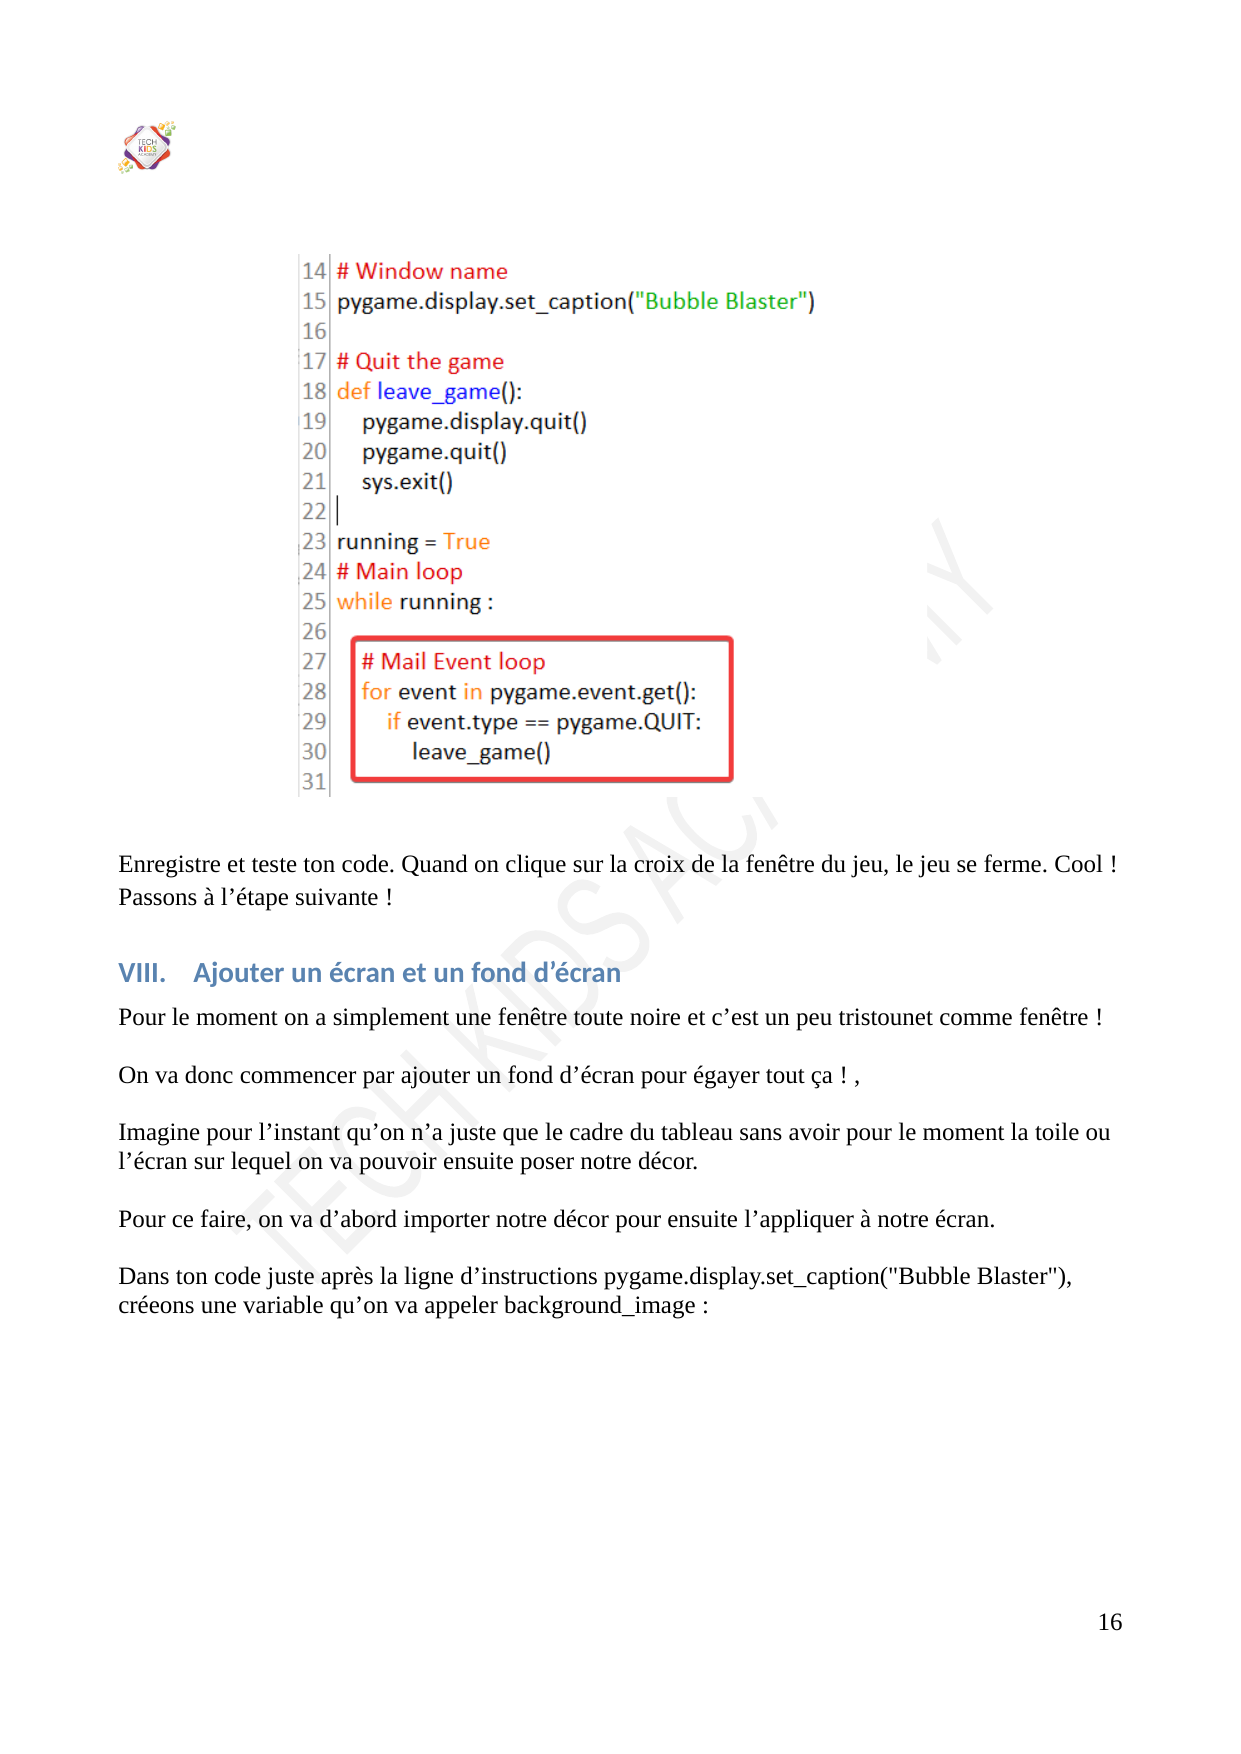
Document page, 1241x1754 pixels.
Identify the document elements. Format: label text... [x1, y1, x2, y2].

text Dans ton code juste après la ligne d’instructions pygame.display.set_caption("Bubble Blaster"), créeons une variable qu’on va appeler background_image : [118, 1261, 1122, 1319]
subtitle Ajouter un écran et un fond d’écran [118, 954, 534, 990]
text Enregistre et teste ton code. Quand on clique sur la croix de la fenêtre du jeu, le jeu se ferme. Cool ! Passons à l’étape suivante ! [118, 849, 668, 910]
subtitle Ajouter un écran et un fond d’écran [581, 954, 1122, 990]
text On va donc commencer par ajouter un fond d’écran pour égayer tout ça ! , [118, 1060, 430, 1089]
text Pour ce faire, on va d’abord importer notre décor pour ensuite l’appliquer à notre écran. [321, 1204, 1122, 1232]
text Imagine pour l’instant qu’on n’a juste que le cadre du tableau sans avoir pour le moment la toile ou l’écran sur lequel on va pouvoir ensuite poser notre décor. [118, 1117, 352, 1175]
picture [298, 254, 928, 797]
text Enregistre et teste ton code. Quand on clique sur la croix de la fenêtre du jeu, le jeu se ferme. Cool ! Passons à l’étape suivante ! [669, 849, 1122, 910]
text Pour le moment on a simplement une fenêtre toute noire et c’est un peu tristounet comme fenêtre ! [118, 1002, 474, 1031]
text On va donc commencer par ajouter un fond d’écran pour égayer tout ça ! , [418, 1060, 504, 1089]
text Pour le moment on a simplement une fenêtre toute noire et c’est un peu tristounet comme fenêtre ! [525, 1002, 1122, 1031]
text Imagine pour l’instant qu’on n’a juste que le cadre du tableau sans avoir pour le moment la toile ou l’écran sur lequel on va pouvoir ensuite poser notre décor. [342, 1117, 1122, 1175]
subtitle Ajouter un écran et un fond d’écran [516, 954, 587, 990]
picture [118, 118, 176, 176]
text On va donc commencer par ajouter un fond d’écran pour égayer tout ça ! , [491, 1060, 1122, 1089]
text Pour ce faire, on va d’abord importer notre décor pour ensuite l’appliquer à notre écran. [118, 1204, 250, 1232]
